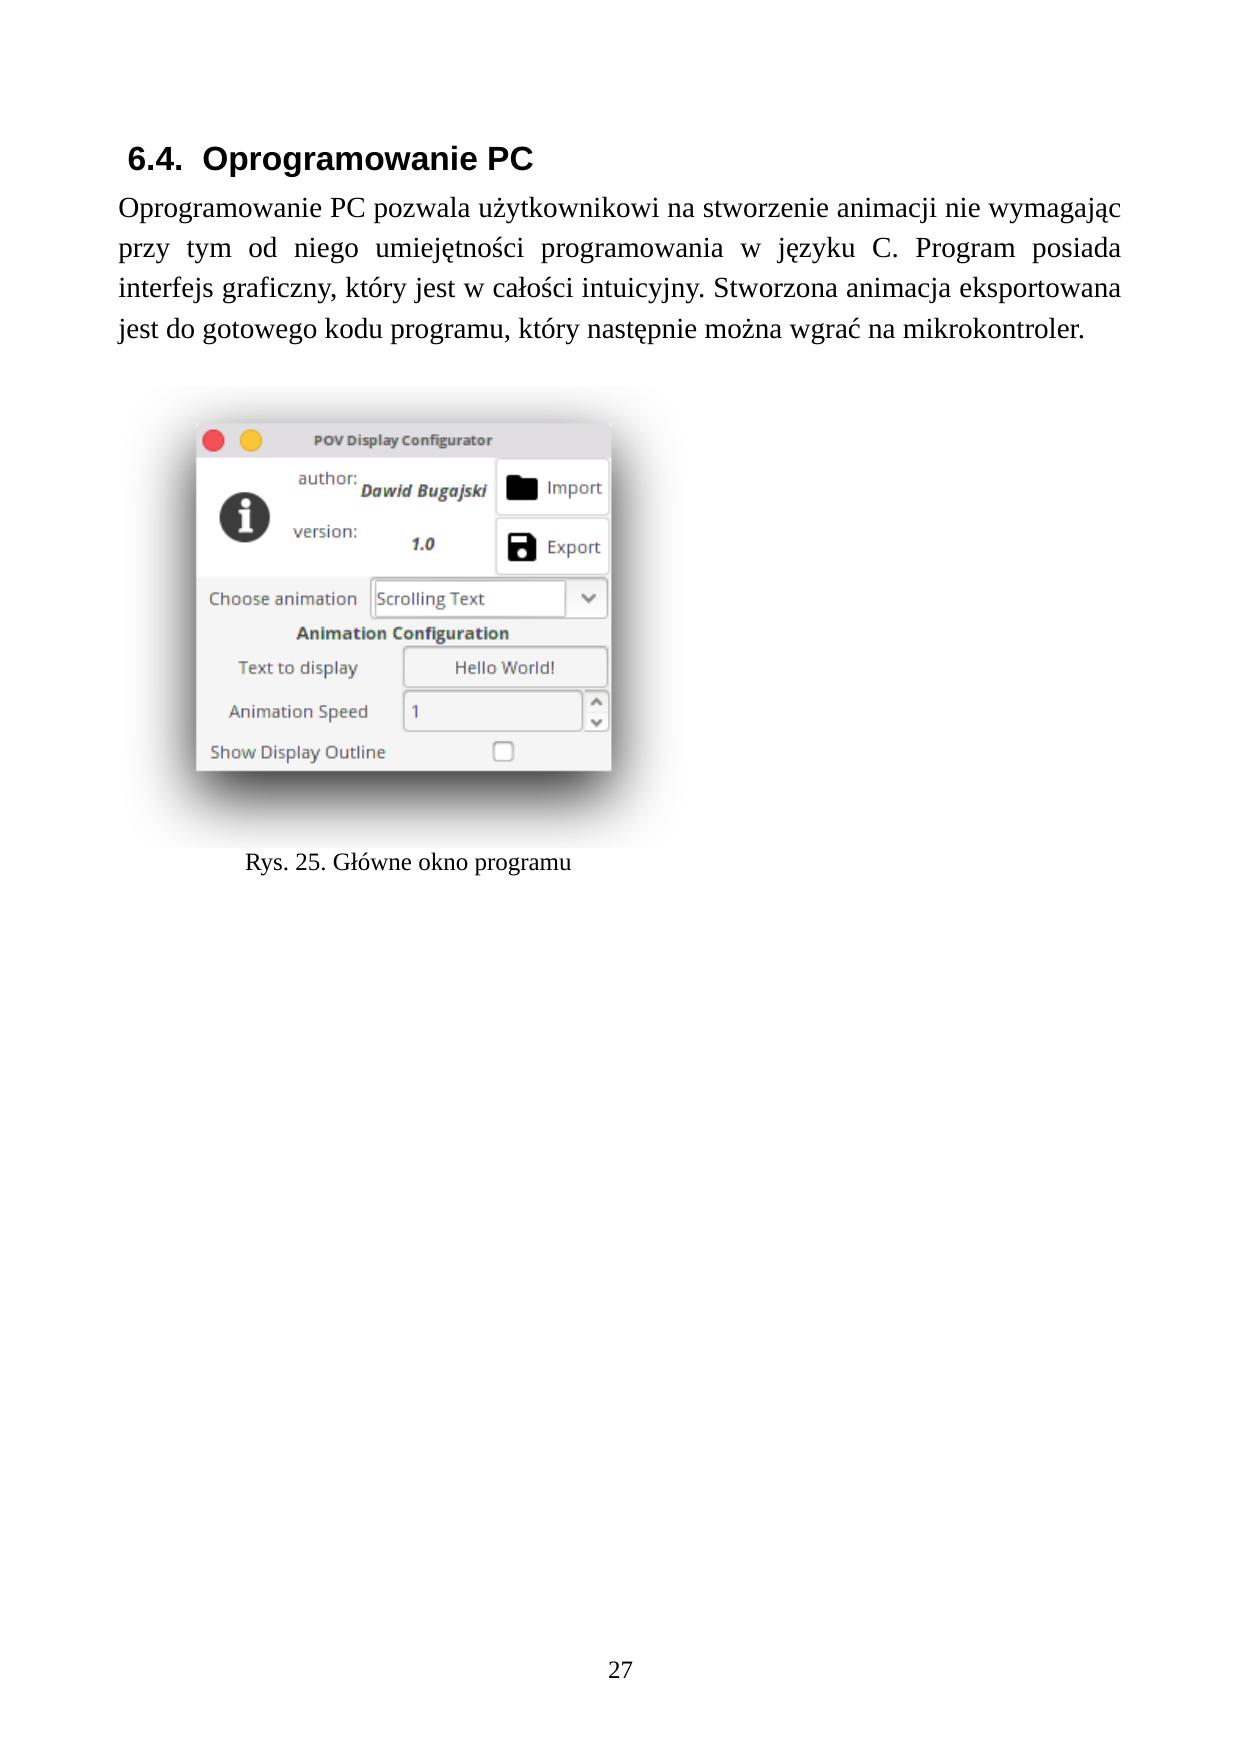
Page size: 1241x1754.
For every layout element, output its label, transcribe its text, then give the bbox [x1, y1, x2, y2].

text Oprogramowanie PC pozwala użytkownikowi na stworzenie animacji nie wymagając przy tym od niego umiejętności programowania w języku C. Program posiada interfejs graficzny, który jest w całości intuicyjny. Stworzona animacja eksportowana jest do gotowego kodu programu, który następnie można wgrać na mikrokontroler. [118, 190, 1122, 344]
picture [115, 386, 701, 848]
text Rys. 25. Główne okno programu [139, 848, 677, 876]
subtitle Oprogramowanie PC [118, 139, 1122, 178]
